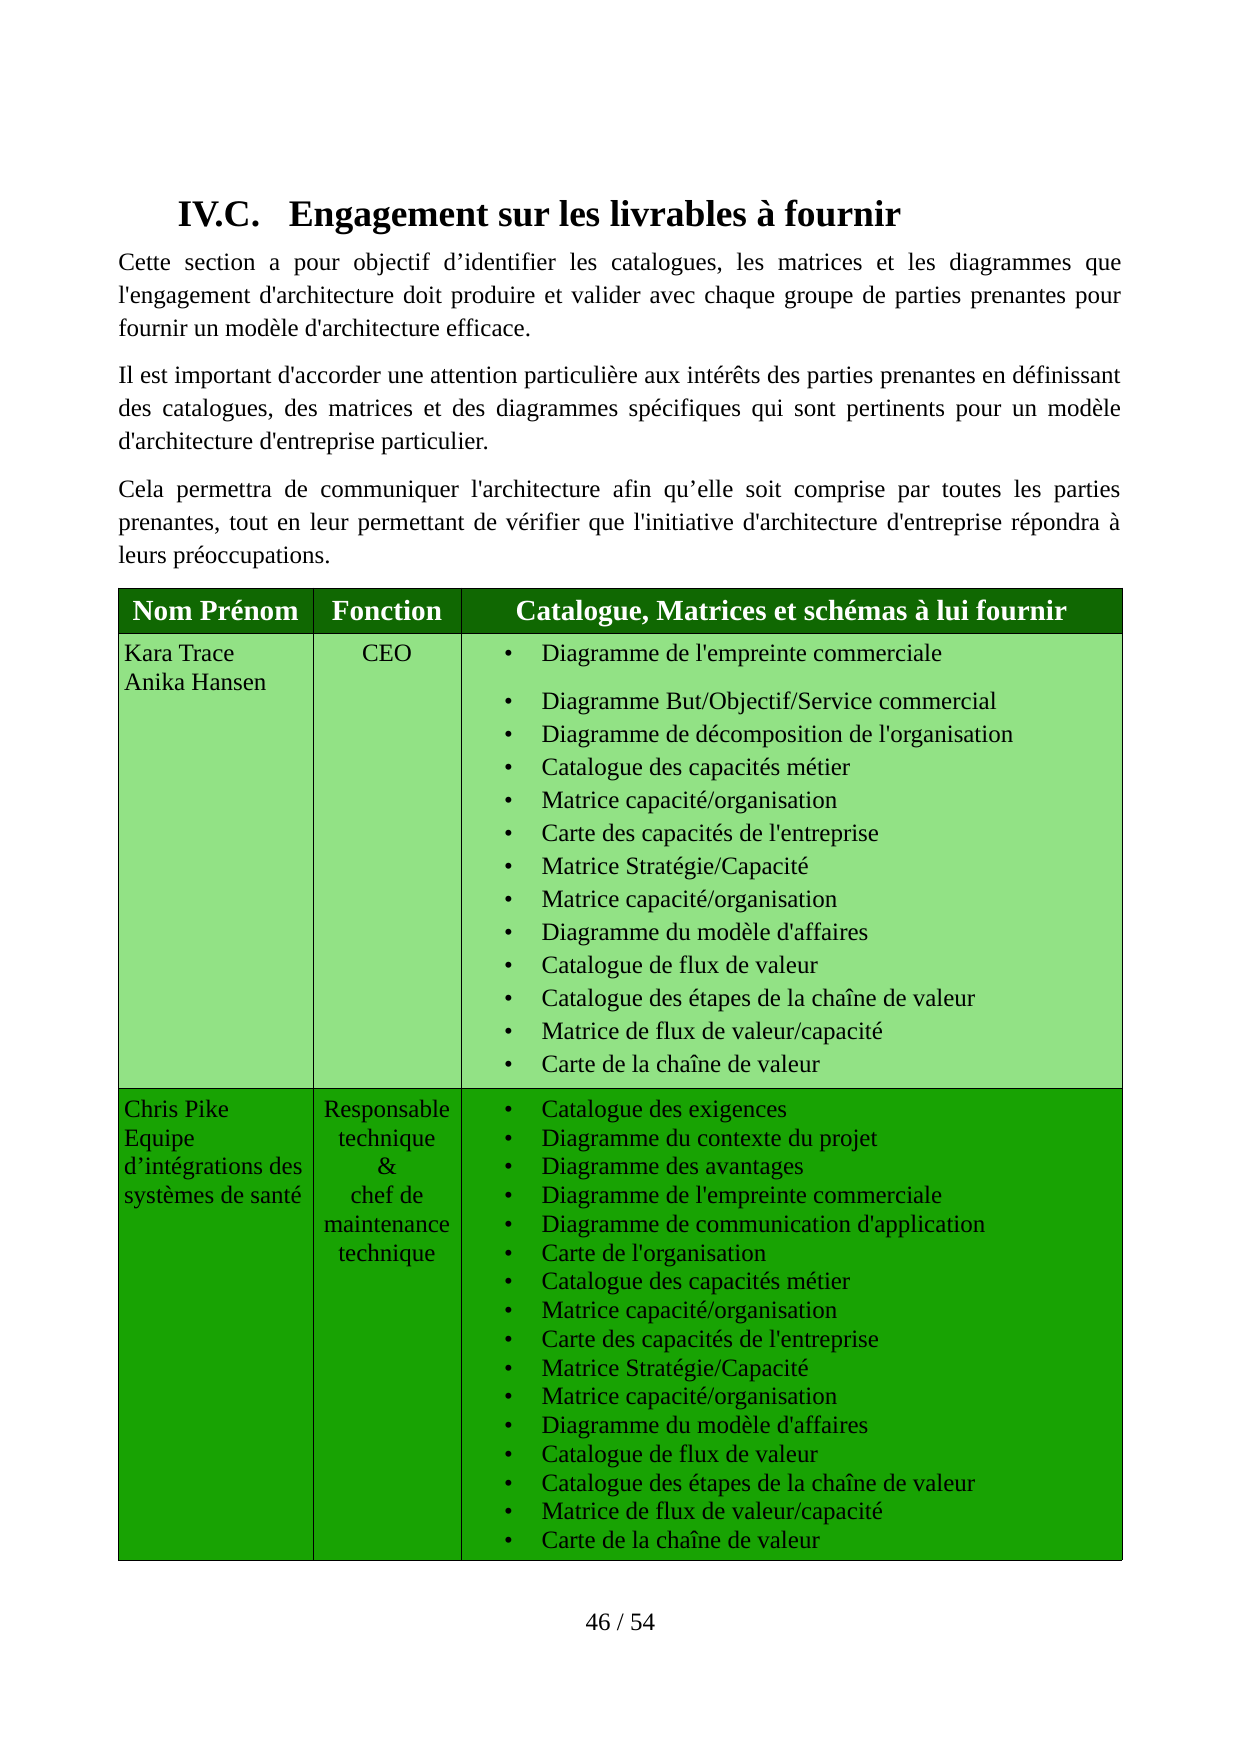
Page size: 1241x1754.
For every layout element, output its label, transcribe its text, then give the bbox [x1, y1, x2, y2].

table_cell Kara Trace Anika Hansen [119, 634, 313, 1088]
table_cell Responsable technique & chef de maintenance technique [314, 1089, 461, 1560]
table_cell Diagramme de l'empreinte commerciale Diagramme But/Objectif/Service commercial Diagramme de décomposition de l'organisation Catalogue des capacités métier Matrice capacité/organisation Carte des capacités de l'entreprise Matrice Stratégie/Capacité Matrice capacité/organisation Diagramme du modèle d'affaires Catalogue de flux de valeur Catalogue des étapes de la chaîne de valeur Matrice de flux de valeur/capacité Carte de la chaîne de valeur [462, 634, 1122, 1088]
subtitle Engagement sur les livrables à fournir [118, 191, 1122, 234]
table_header Fonction [314, 589, 461, 633]
table_header Catalogue, Matrices et schémas à lui fournir [462, 589, 1122, 633]
table_cell Catalogue des exigences Diagramme du contexte du projet Diagramme des avantages Diagramme de l'empreinte commerciale Diagramme de communication d'application Carte de l'organisation Catalogue des capacités métier Matrice capacité/organisation Carte des capacités de l'entreprise Matrice Stratégie/Capacité Matrice capacité/organisation Diagramme du modèle d'affaires Catalogue de flux de valeur Catalogue des étapes de la chaîne de valeur Matrice de flux de valeur/capacité Carte de la chaîne de valeur [462, 1089, 1122, 1560]
text Cette section a pour objectif d’identifier les catalogues, les matrices et les diagrammes que l'engagement d'architecture doit produire et valider avec chaque groupe de parties prenantes pour fournir un modèle d'architecture efficace. [118, 247, 1122, 341]
text Cela permettra de communiquer l'architecture afin qu’elle soit comprise par toutes les parties prenantes, tout en leur permettant de vérifier que l'initiative d'architecture d'entreprise répondra à leurs préoccupations. [118, 474, 1122, 569]
table_header Nom Prénom [119, 589, 313, 633]
table_cell Chris Pike Equipe d’intégrations des systèmes de santé [119, 1089, 313, 1560]
text Il est important d'accorder une attention particulière aux intérêts des parties prenantes en définissant des catalogues, des matrices et des diagrammes spécifiques qui sont pertinents pour un modèle d'architecture d'entreprise particulier. [118, 360, 1122, 455]
table_cell CEO [314, 634, 461, 1088]
